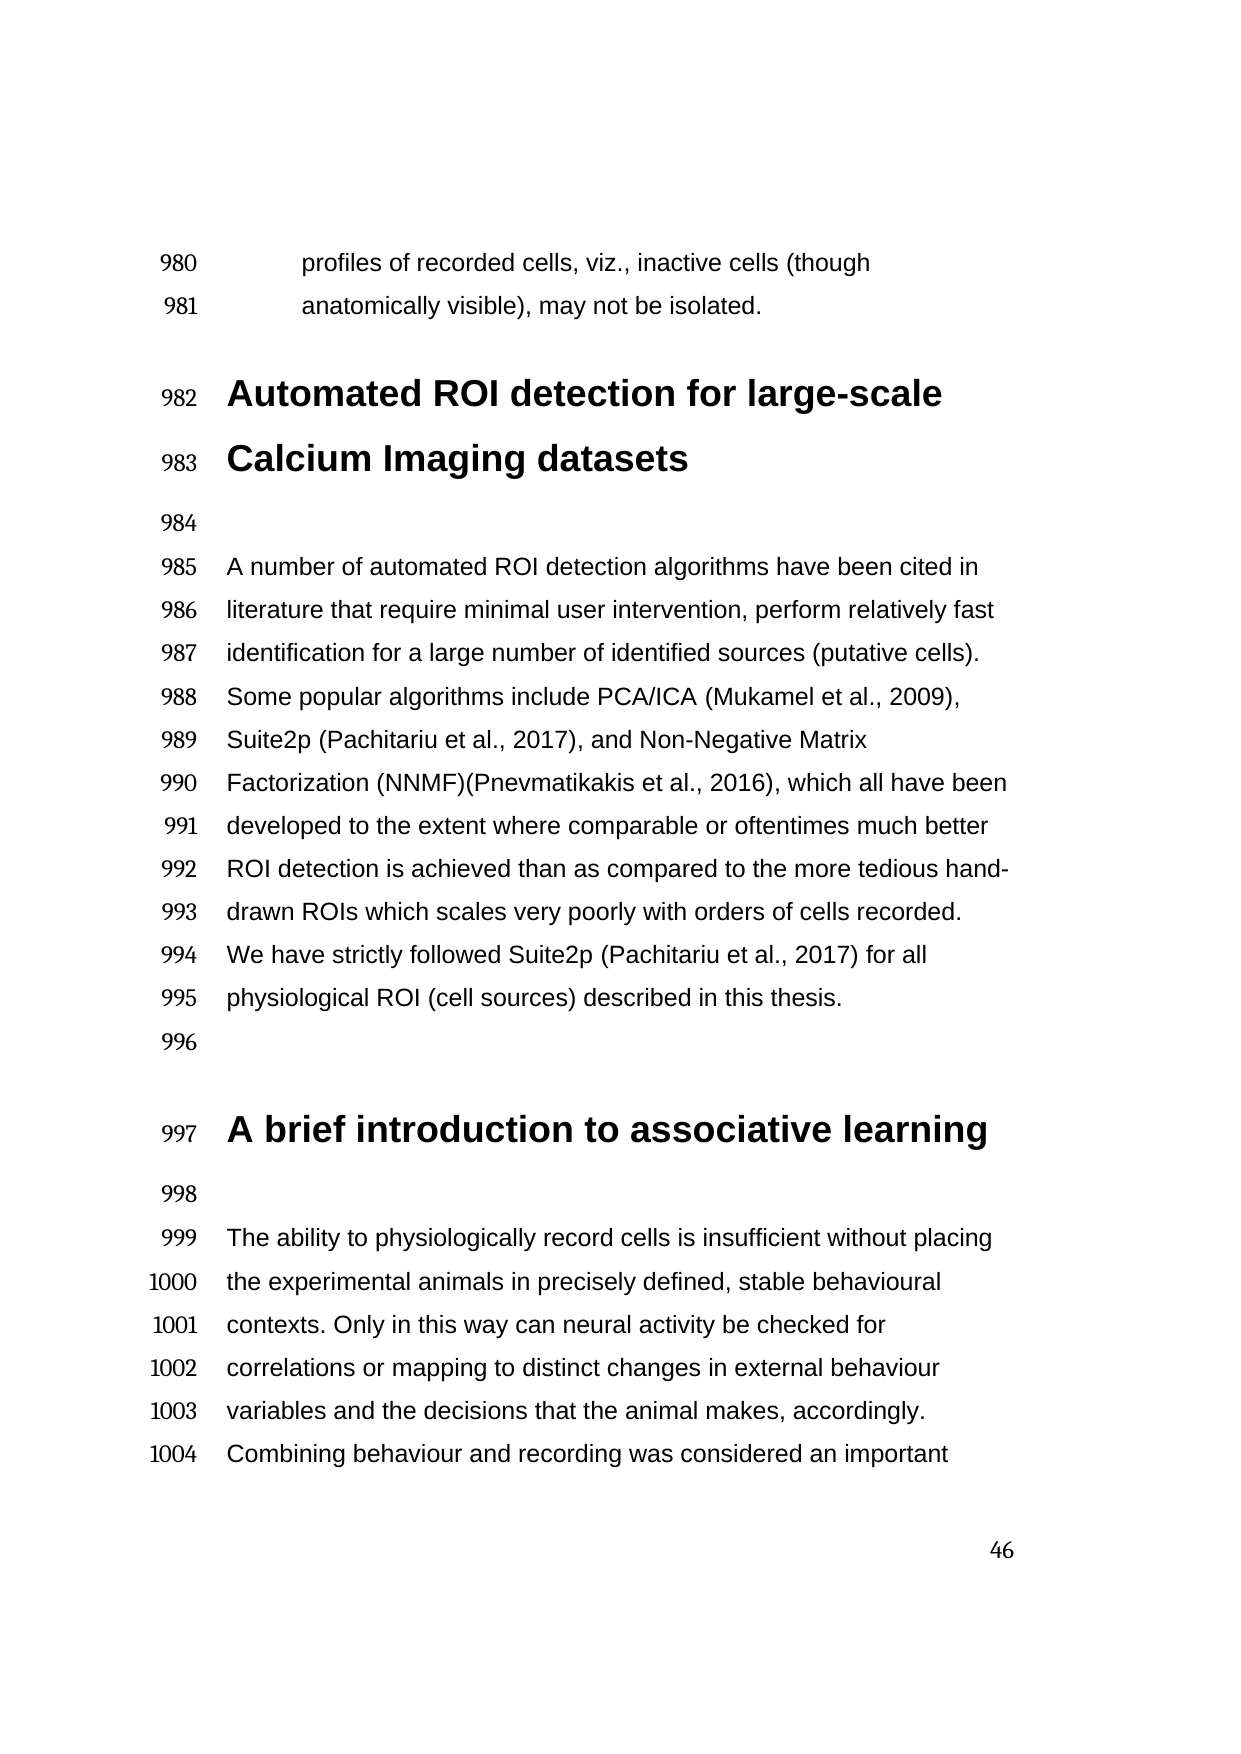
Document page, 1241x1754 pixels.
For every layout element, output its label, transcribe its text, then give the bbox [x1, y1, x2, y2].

subtitle A brief introduction to associative learning [226, 1107, 1014, 1150]
text A number of automated ROI detection algorithms have been cited in literature that require minimal user intervention, perform relatively fast identification for a large number of identified sources (putative cells). Some popular algorithms include PCA/ICA (Mukamel et al., 2009)⁠, Suite2p (Pachitariu et al., 2017)⁠, and Non-Negative Matrix Factorization (NNMF)(Pnevmatikakis et al., 2016)⁠, which all have been developed to the extent where comparable or oftentimes much better ROI detection is achieved than as compared to the more tedious hand-drawn ROIs which scales very poorly with orders of cells recorded. [226, 552, 1014, 926]
text We have strictly followed Suite2p (Pachitariu et al., 2017)⁠ for all physiological ROI (cell sources) described in this thesis. [226, 940, 1014, 1012]
text The ability to physiologically record cells is insufficient without placing the experimental animals in precisely defined, stable behavioural contexts. Only in this way can neural activity be checked for correlations or mapping to distinct changes in external behaviour variables and the decisions that the animal makes, accordingly. Combining behaviour and recording was considered an important [226, 1223, 1014, 1468]
subtitle Automated ROI detection for large-scale Calcium Imaging datasets [226, 371, 1014, 479]
list profiles of recorded cells, viz., inactive cells (though anatomically visible), may not be isolated. [264, 248, 1014, 319]
